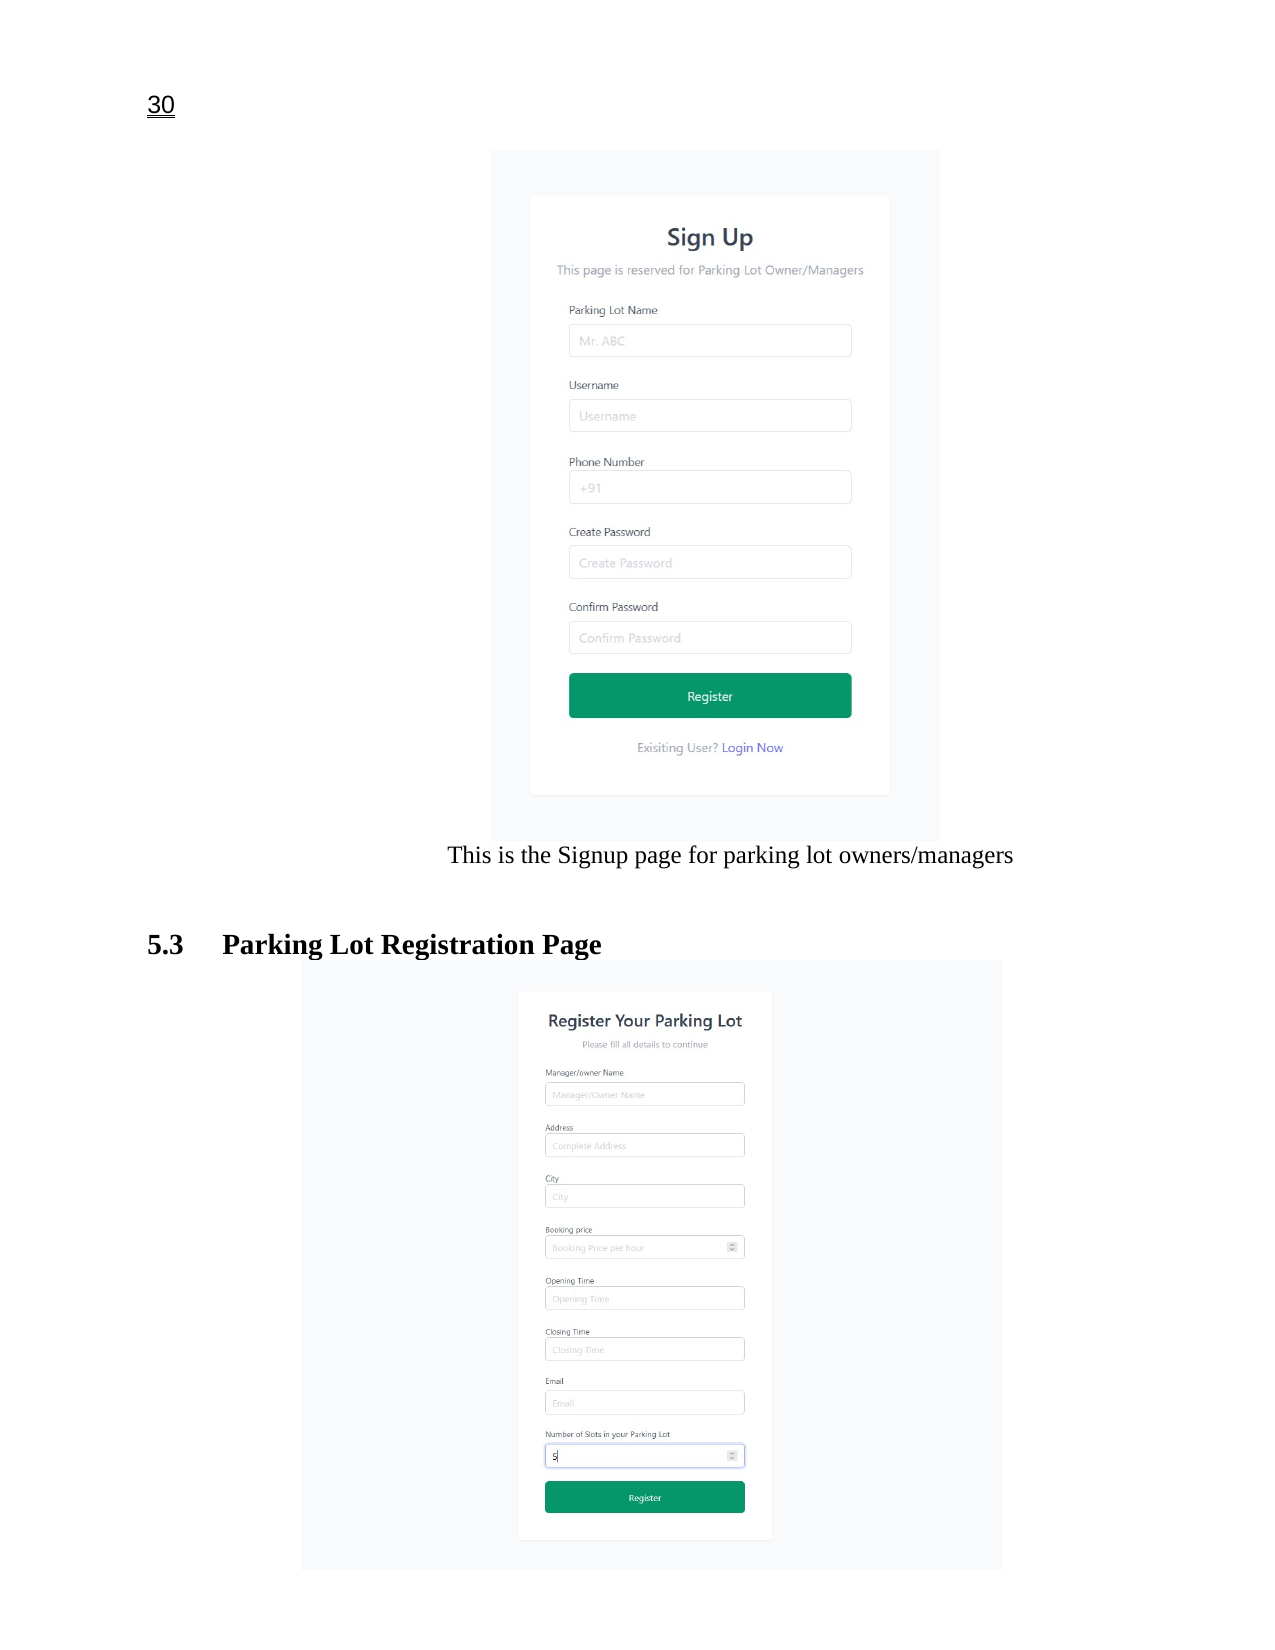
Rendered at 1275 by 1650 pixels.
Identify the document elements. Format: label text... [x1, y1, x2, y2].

picture [490, 150, 940, 841]
text This is the Signup page for parking lot owners/managers [447, 150, 1156, 869]
text 5.3 Parking Lot Registration Page [147, 927, 1156, 960]
picture [300, 960, 1003, 1570]
